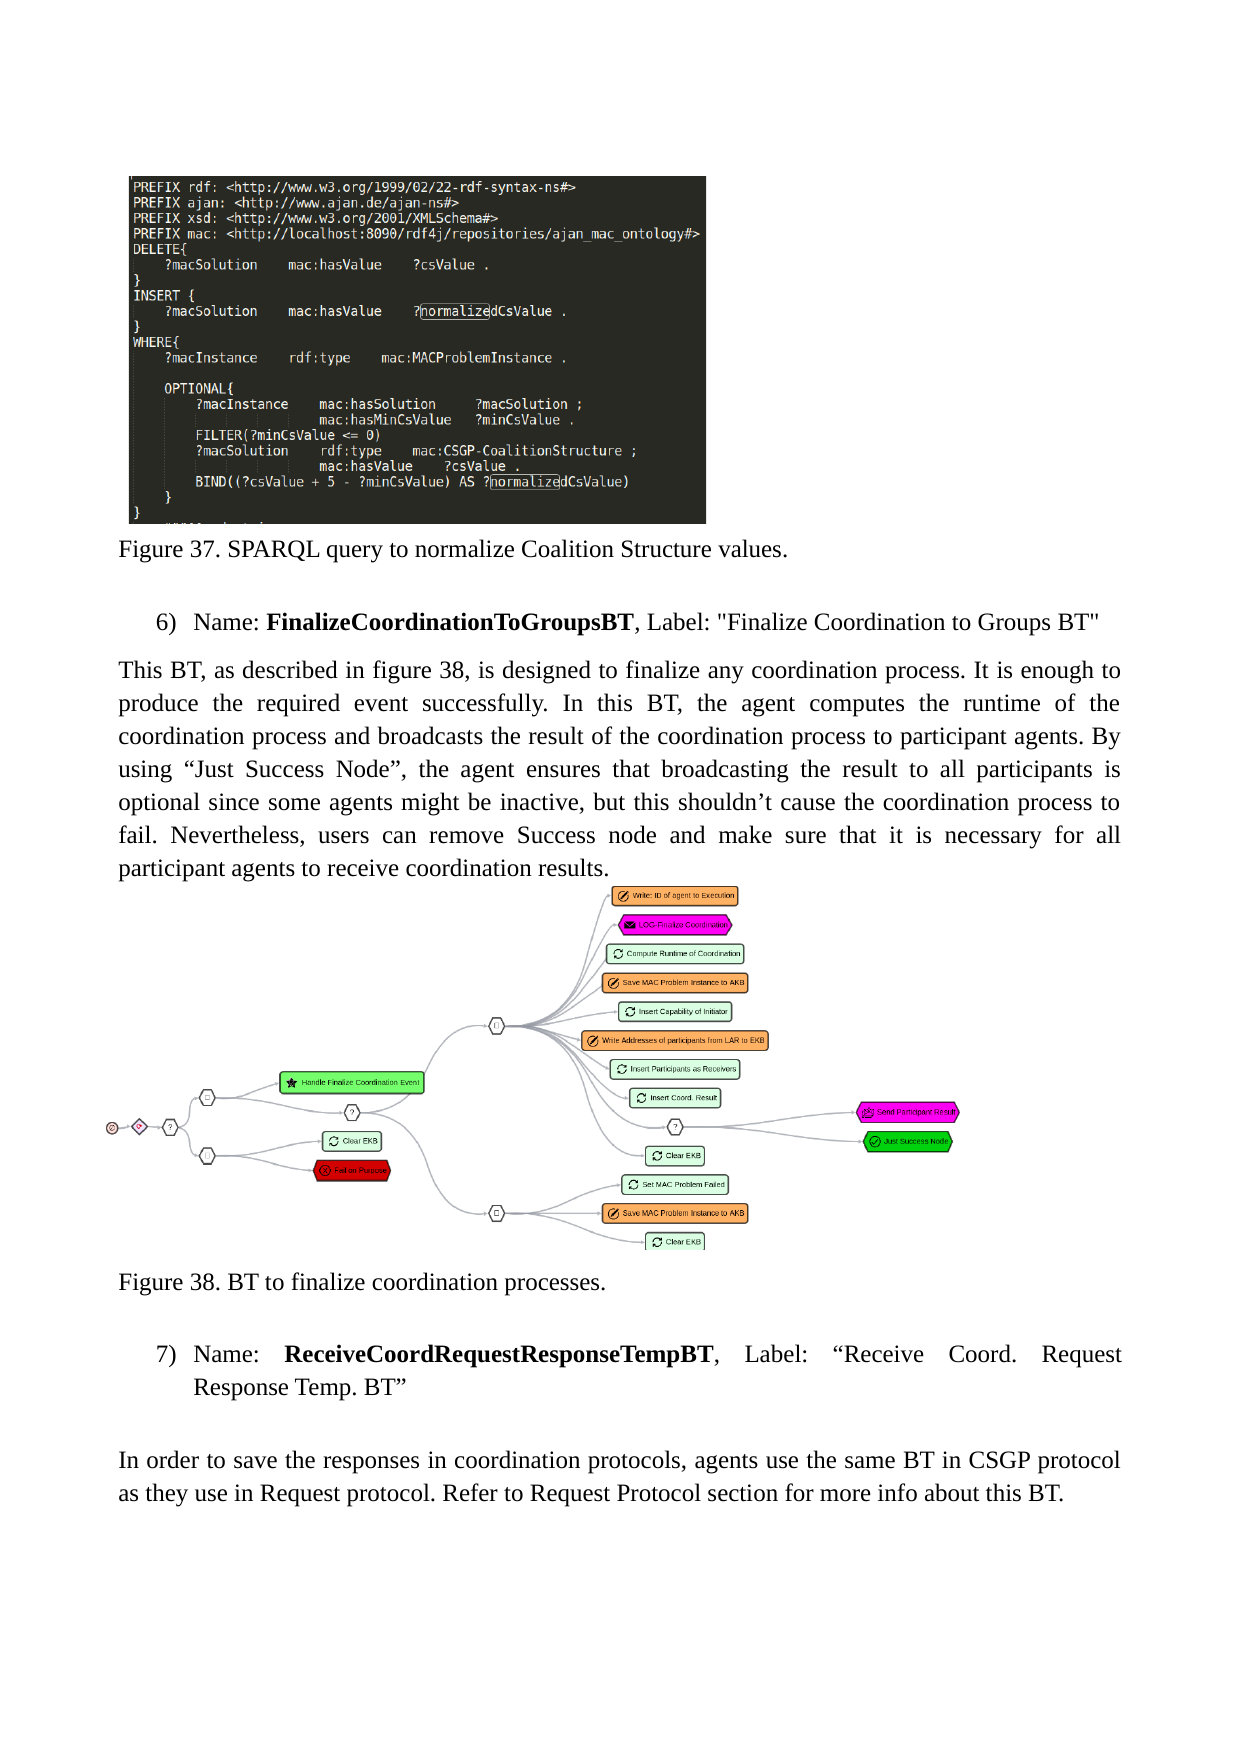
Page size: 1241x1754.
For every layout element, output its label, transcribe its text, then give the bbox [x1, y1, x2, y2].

picture [128, 176, 707, 524]
text This BT, as described in figure 38, is designed to finalize any coordination process. It is enough to produce the required event successfully. In this BT, the agent computes the runtime of the coordination process and broadcasts the result of the coordination process to participant agents. By using “Just Success Node”, the agent ensures that broadcasting the result to all participants is optional since some agents might be inactive, but this shouldn’t cause the coordination process to fail. Nevertheless, users can remove Success node and make sure that it is necessary for all participant agents to receive coordination results. [118, 655, 1122, 882]
text Figure 37. SPARQL query to normalize Coalition Structure values. [118, 534, 1122, 563]
text Figure 38. BT to finalize coordination processes. [118, 1267, 1122, 1296]
picture [104, 886, 964, 1250]
list Name: FinalizeCoordinationToGroupsBT, Label: "Finalize Coordination to Groups BT" [156, 607, 1122, 636]
text In order to save the responses in coordination protocols, agents use the same BT in CSGP protocol as they use in Request protocol. Refer to Request Protocol section for more info about this BT. [118, 1445, 1122, 1507]
list Name: ReceiveCoordRequestResponseTempBT, Label: “Receive Coord. Request Response Temp. BT” [156, 1339, 1122, 1401]
